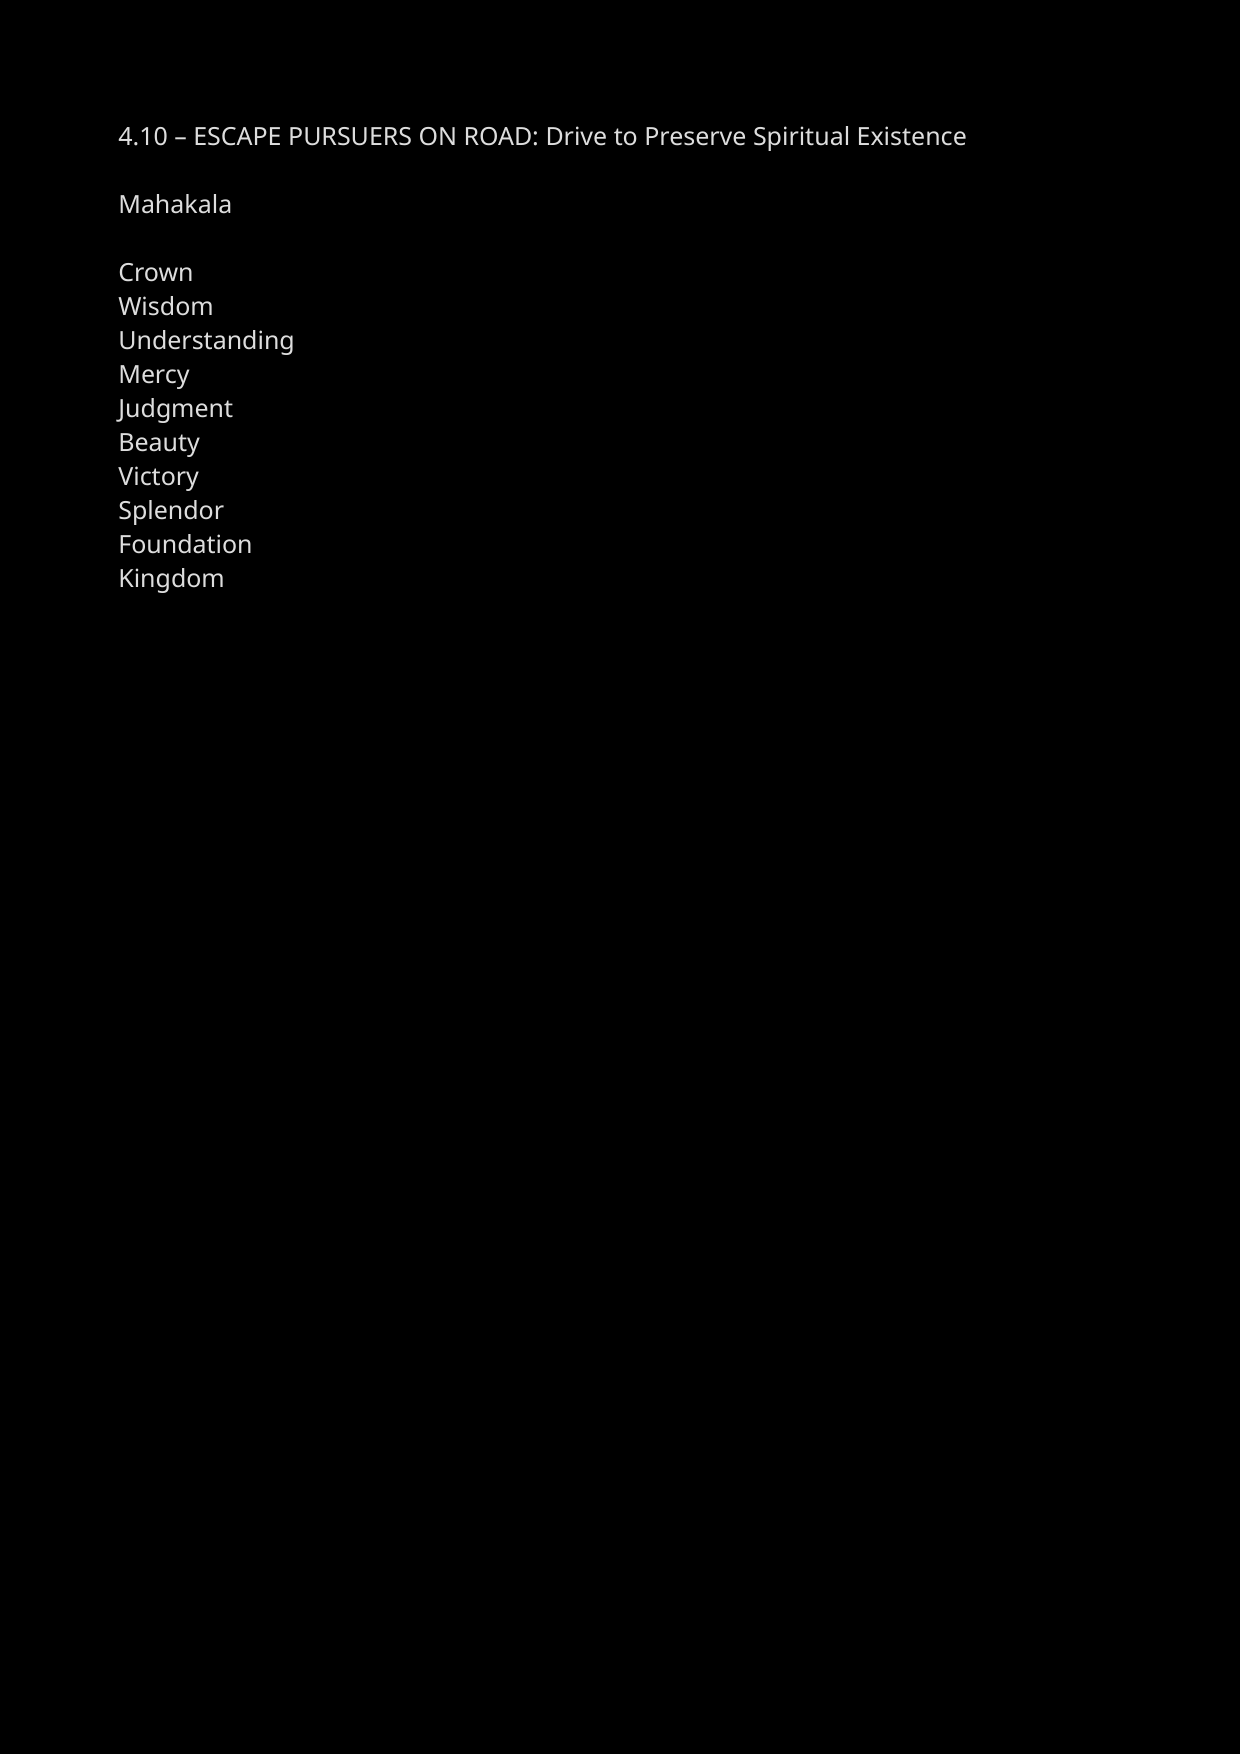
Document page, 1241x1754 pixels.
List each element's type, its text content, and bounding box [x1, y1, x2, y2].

text Mahakala [118, 186, 1122, 220]
text Judgment [118, 391, 1122, 425]
text 4.10 – ESCAPE PURSUERS ON ROAD: Drive to Preserve Spiritual Existence [118, 118, 1122, 152]
text Victory [118, 459, 1122, 493]
text Crown [118, 254, 1122, 288]
text Splendor [118, 493, 1122, 527]
text Beauty [118, 425, 1122, 459]
text Foundation [118, 527, 1122, 561]
text Kingdom [118, 561, 1122, 595]
text Understanding [118, 322, 1122, 357]
text Wisdom [118, 288, 1122, 322]
text Mercy [118, 357, 1122, 391]
